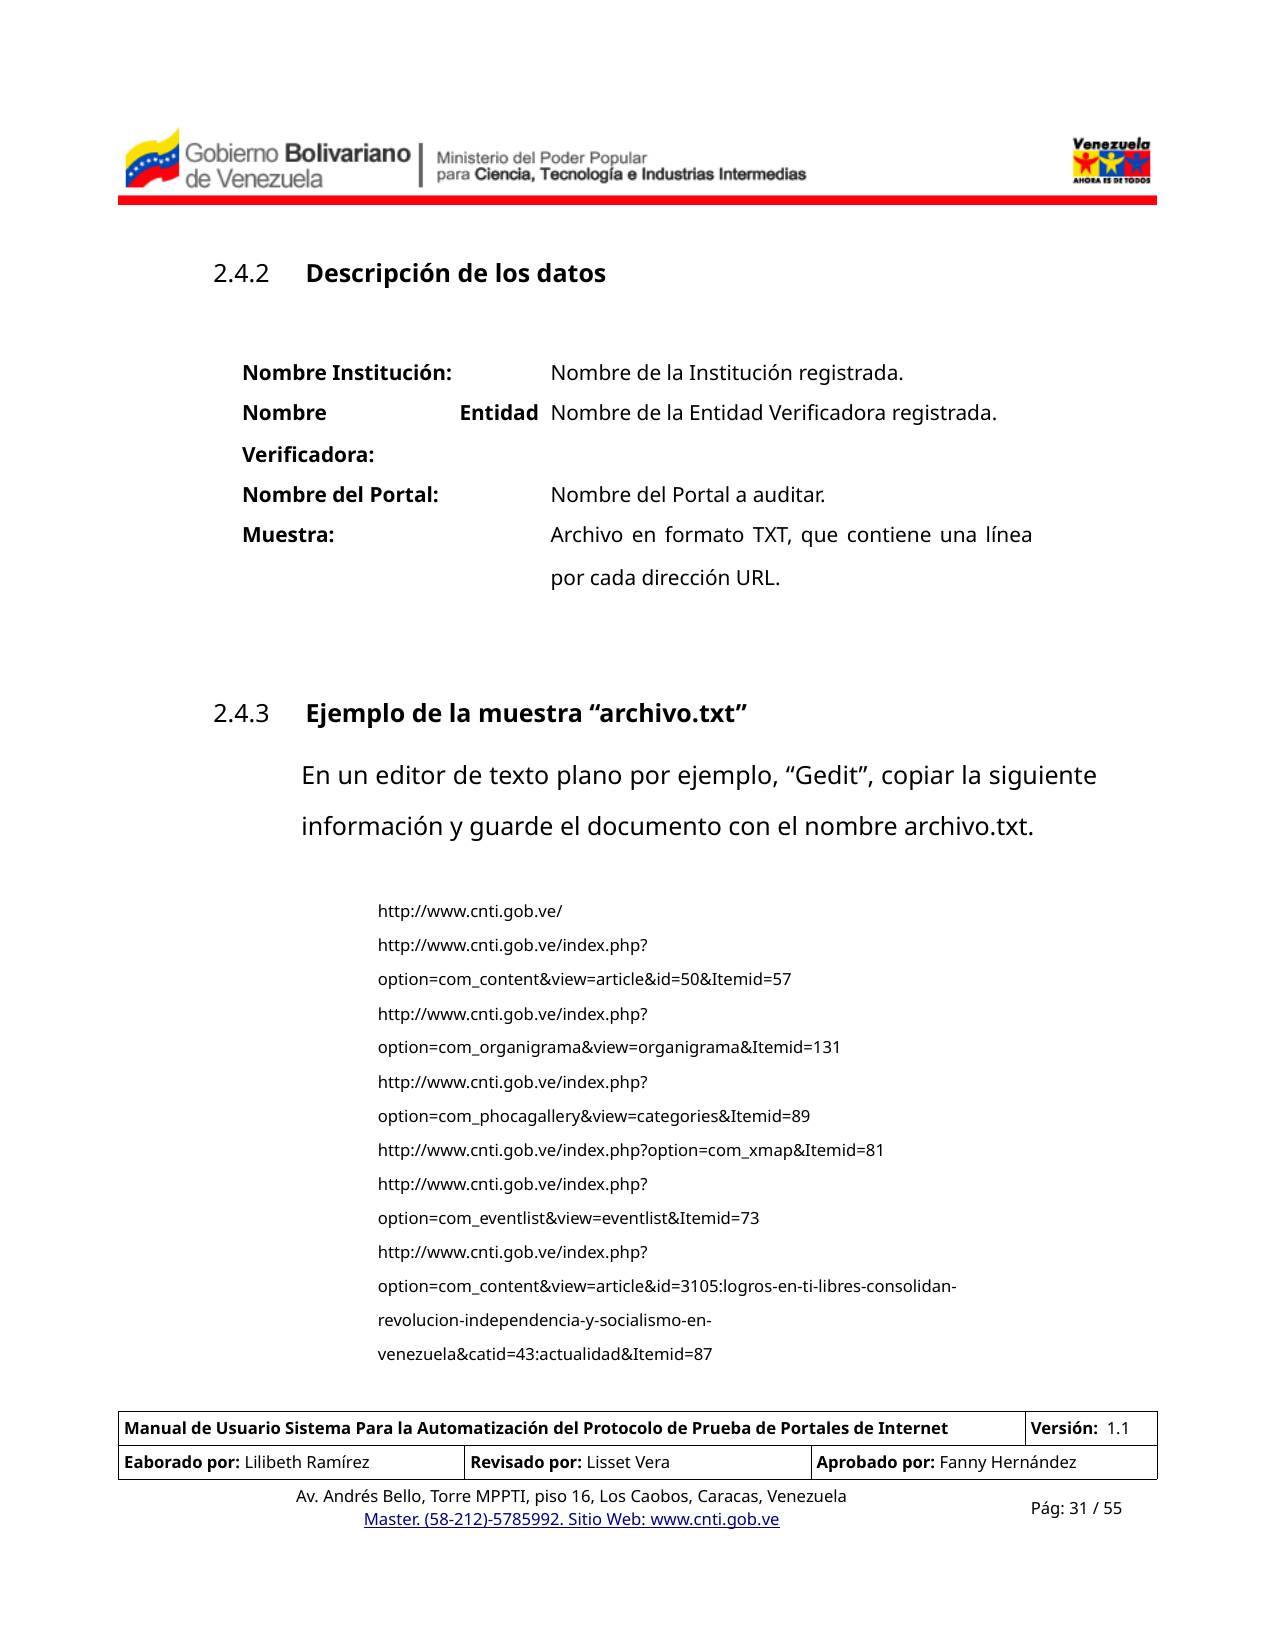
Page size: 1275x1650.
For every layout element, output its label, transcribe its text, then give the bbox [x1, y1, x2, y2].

table_cell Muestra: [236, 515, 545, 597]
table_header http://www.cnti.gob.ve/ http://www.cnti.gob.ve/index.php?option=com_content&view=article&id=50&Itemid=57 http://www.cnti.gob.ve/index.php?option=com_organigrama&view=organigrama&Itemid=131 http://www.cnti.gob.ve/index.php?option=com_phocagallery&view=categories&Itemid=89 http://www.cnti.gob.ve/index.php?option=com_xmap&Itemid=81 http://www.cnti.gob.ve/index.php?option=com_eventlist&view=eventlist&Itemid=73 http://www.cnti.gob.ve/index.php?option=com_content&view=article&id=3105:logros-en-ti-libres-consolidan-revolucion-independencia-y-socialismo-en-venezuela&catid=43:actualidad&Itemid=87 [236, 894, 1039, 1371]
table_cell Nombre del Portal a auditar. [545, 475, 1039, 514]
table_cell Nombre del Portal: [236, 475, 545, 514]
text En un editor de texto plano por ejemplo, “Gedit”, copiar la siguiente información y guarde el documento con el nombre archivo.txt. [301, 758, 1098, 843]
table_cell Nombre Entidad Verificadora: [236, 392, 545, 474]
subtitle Ejemplo de la muestra “archivo.txt” [118, 695, 1157, 729]
picture [118, 119, 1157, 205]
table_header Nombre Institución: [236, 352, 545, 392]
subtitle Descripción de los datos [118, 255, 1157, 289]
table_cell Archivo en formato TXT, que contiene una línea por cada dirección URL. [545, 515, 1039, 597]
table_header Nombre de la Institución registrada. [545, 352, 1039, 392]
table_cell Nombre de la Entidad Verificadora registrada. [545, 392, 1039, 474]
